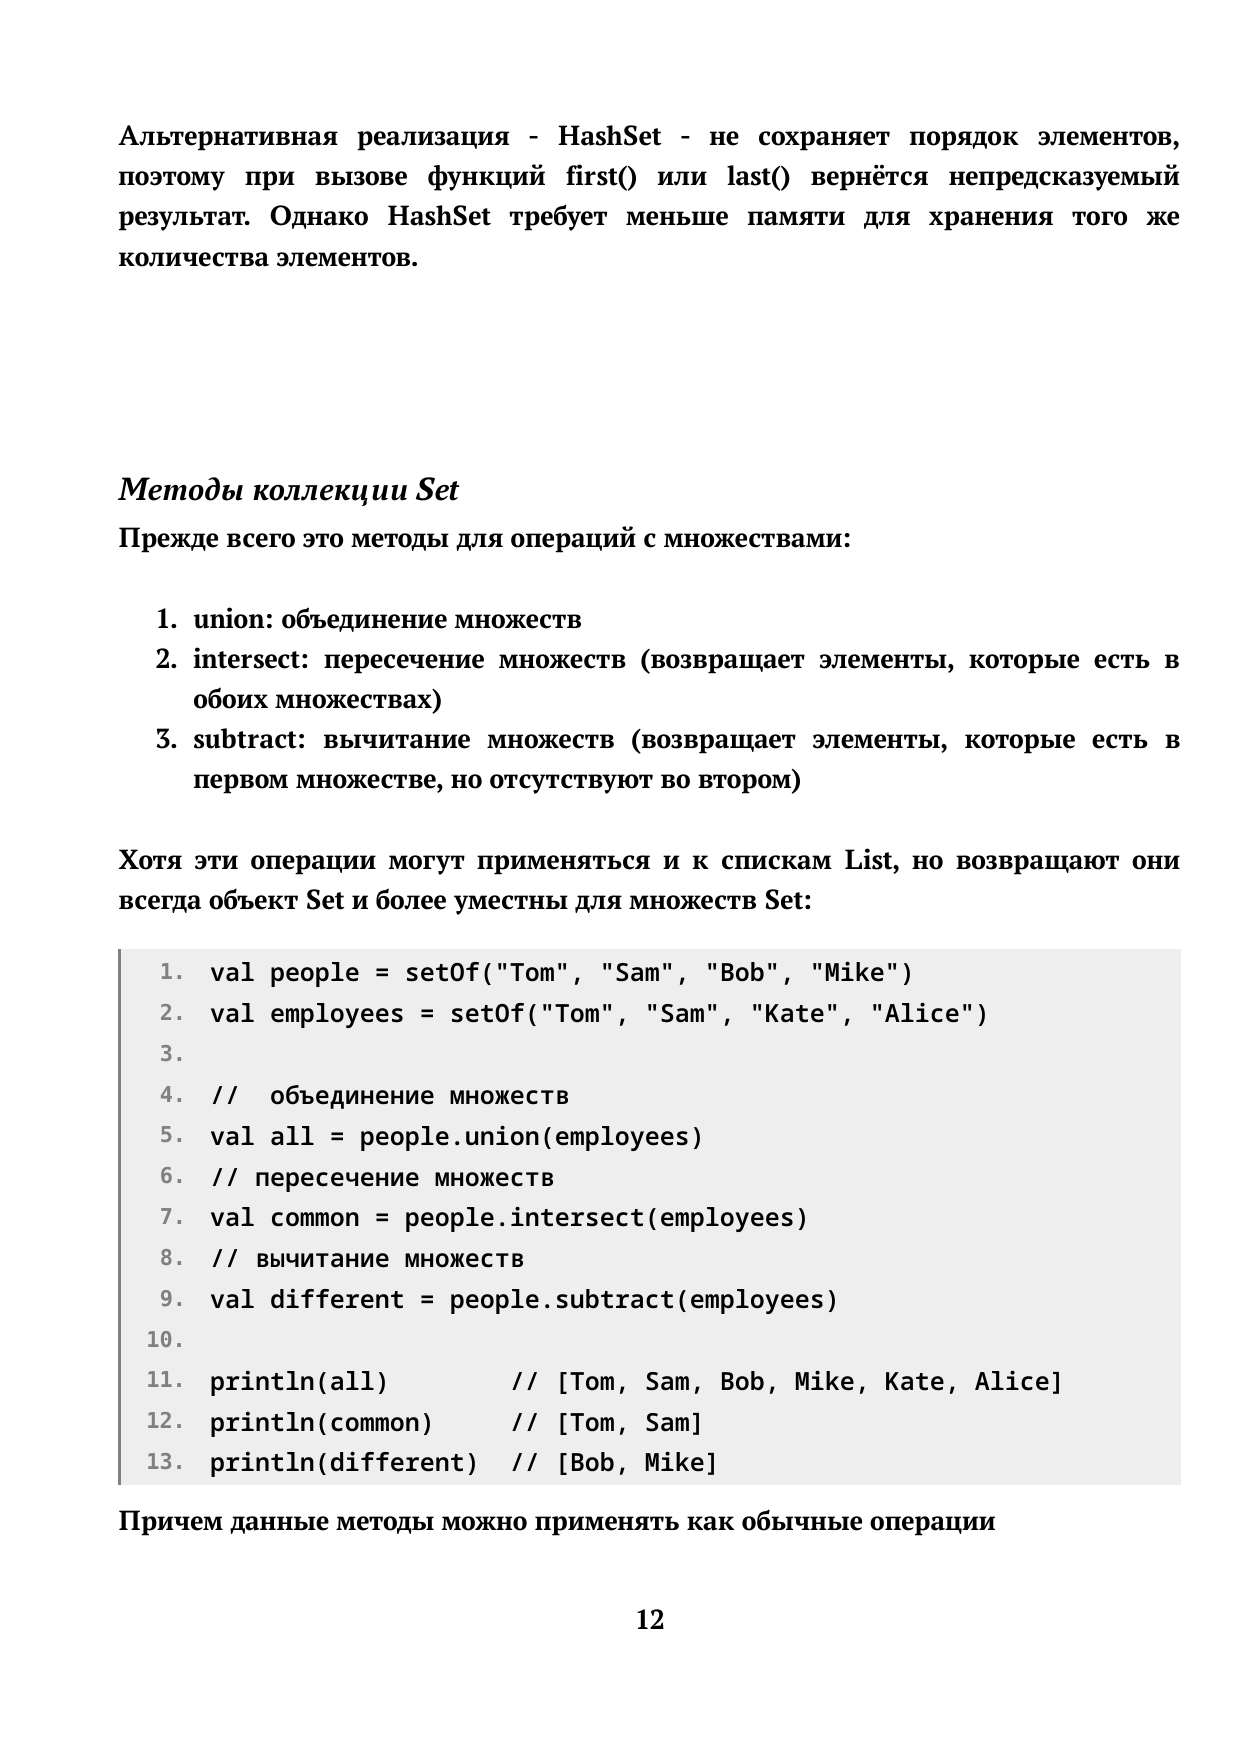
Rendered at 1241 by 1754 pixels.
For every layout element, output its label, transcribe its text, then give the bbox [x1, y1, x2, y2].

list val people = setOf("Tom", "Sam", "Bob", "Mike") [121, 949, 1181, 989]
list intersect: пересечение множеств (возвращает элементы, которые есть в обоих множествах) [156, 641, 1181, 715]
text Прежде всего это методы для операций с множествами: [118, 520, 1181, 554]
list subtract: вычитание множеств (возвращает элементы, которые есть в первом множестве, но отсутствуют во втором) [156, 721, 1181, 795]
list // вычитание множеств [121, 1235, 1181, 1275]
list // объединение множеств [121, 1072, 1181, 1112]
text Альтернативная реализация - HashSet - не сохраняет порядок элементов, поэтому при вызове функций first() или last() вернётся непредсказуемый результат. Однако HashSet требует меньше памяти для хранения того же количества элементов. [118, 118, 1181, 272]
list val common = people.intersect(employees) [121, 1194, 1181, 1234]
list val employees = setOf("Tom", "Sam", "Kate", "Alice") [121, 990, 1181, 1030]
list val all = people.union(employees) [121, 1112, 1181, 1152]
list // пересечение множеств [121, 1153, 1181, 1193]
list println(common) // [Tom, Sam] [121, 1398, 1181, 1438]
list val different = people.subtract(employees) [121, 1276, 1181, 1316]
subtitle Методы коллекции Set [118, 469, 1181, 508]
text Хотя эти операции могут применяться и к спискам List, но возвращают они всегда объект Set и более уместны для множеств Set: [118, 842, 1181, 916]
list println(different) // [Bob, Mike] [121, 1439, 1181, 1485]
list println(all) // [Tom, Sam, Bob, Mike, Kate, Alice] [121, 1357, 1181, 1397]
list union: объединение множеств [156, 601, 1181, 634]
text Причем данные методы можно применять как обычные операции [118, 1503, 1181, 1537]
